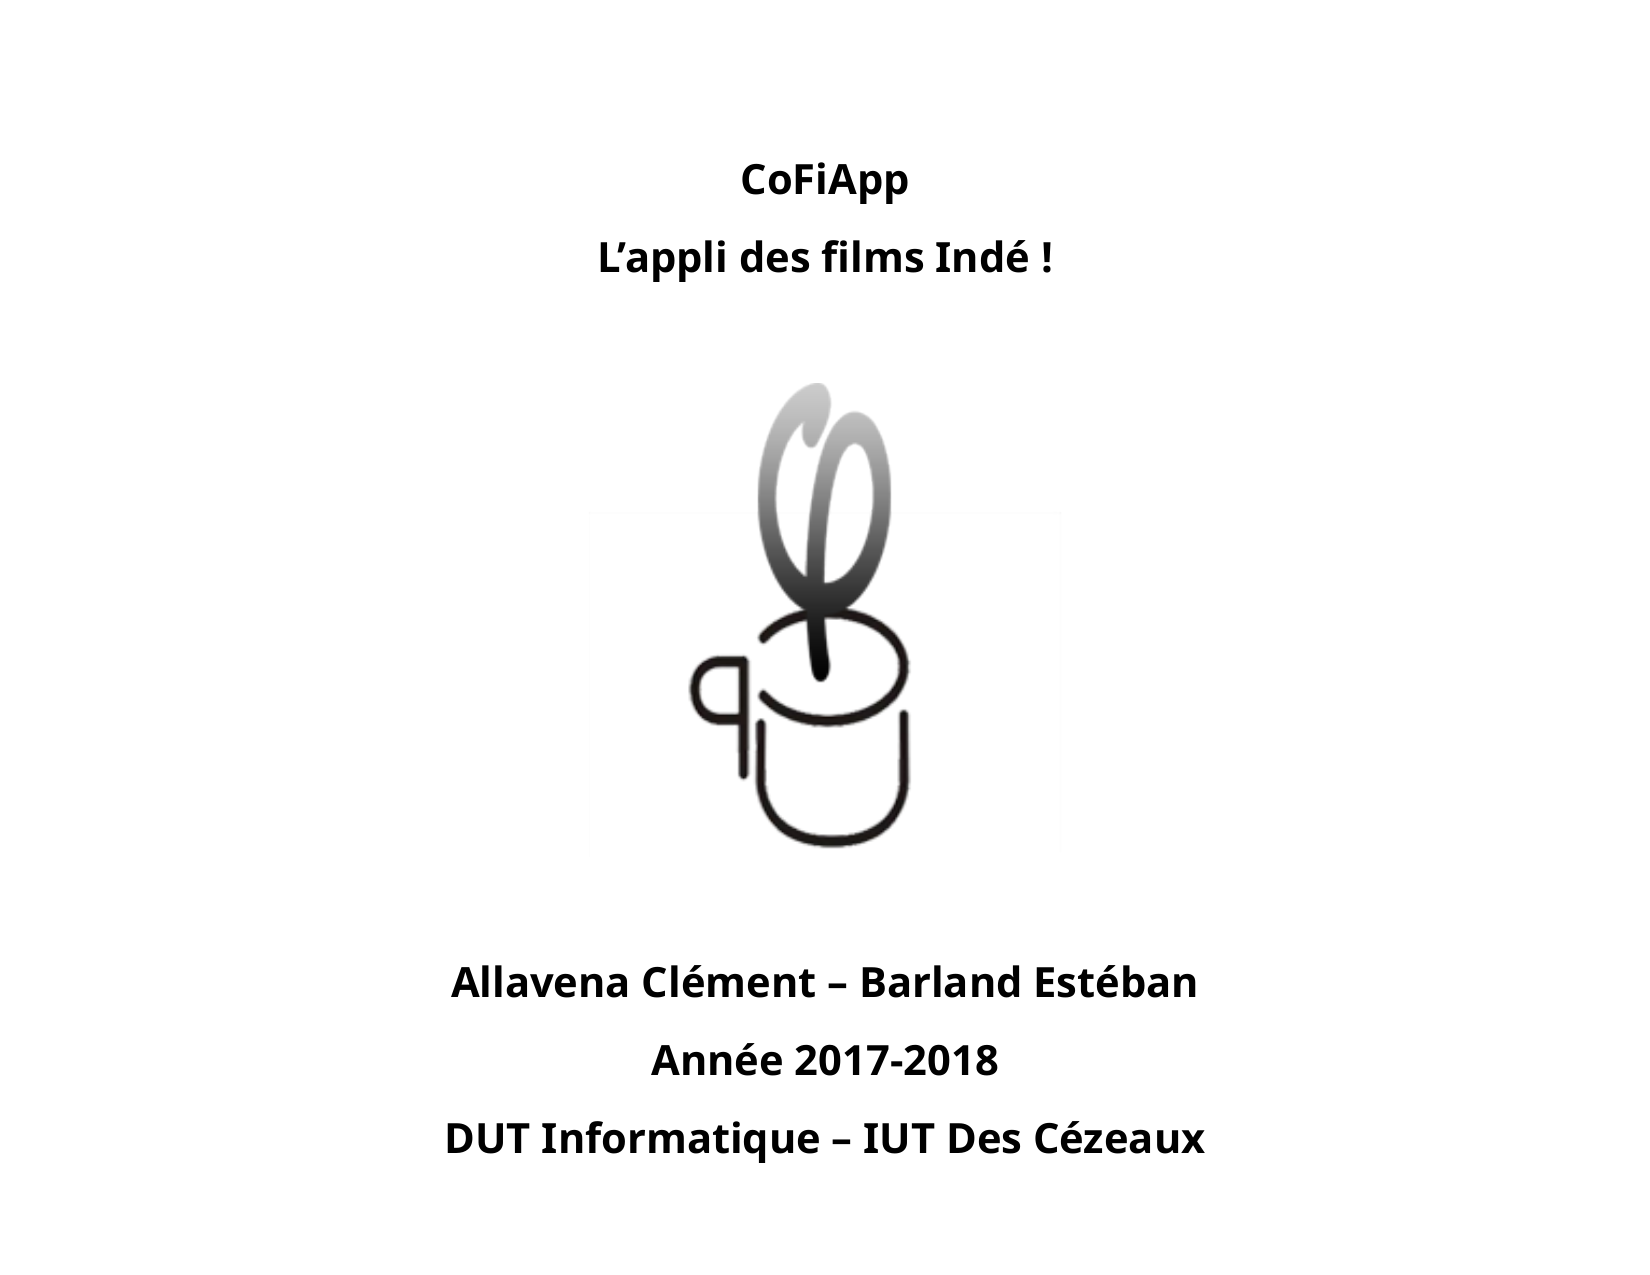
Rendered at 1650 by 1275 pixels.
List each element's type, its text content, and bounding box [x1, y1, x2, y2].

text L’appli des films Indé ! [150, 228, 1500, 285]
text Allavena Clément – Barland Estéban [150, 953, 1500, 1010]
text DUT Informatique – IUT Des Cézeaux [150, 1109, 1500, 1166]
text Année 2017-2018 [150, 1031, 1500, 1088]
picture [588, 383, 1062, 857]
text CoFiApp [150, 150, 1500, 207]
